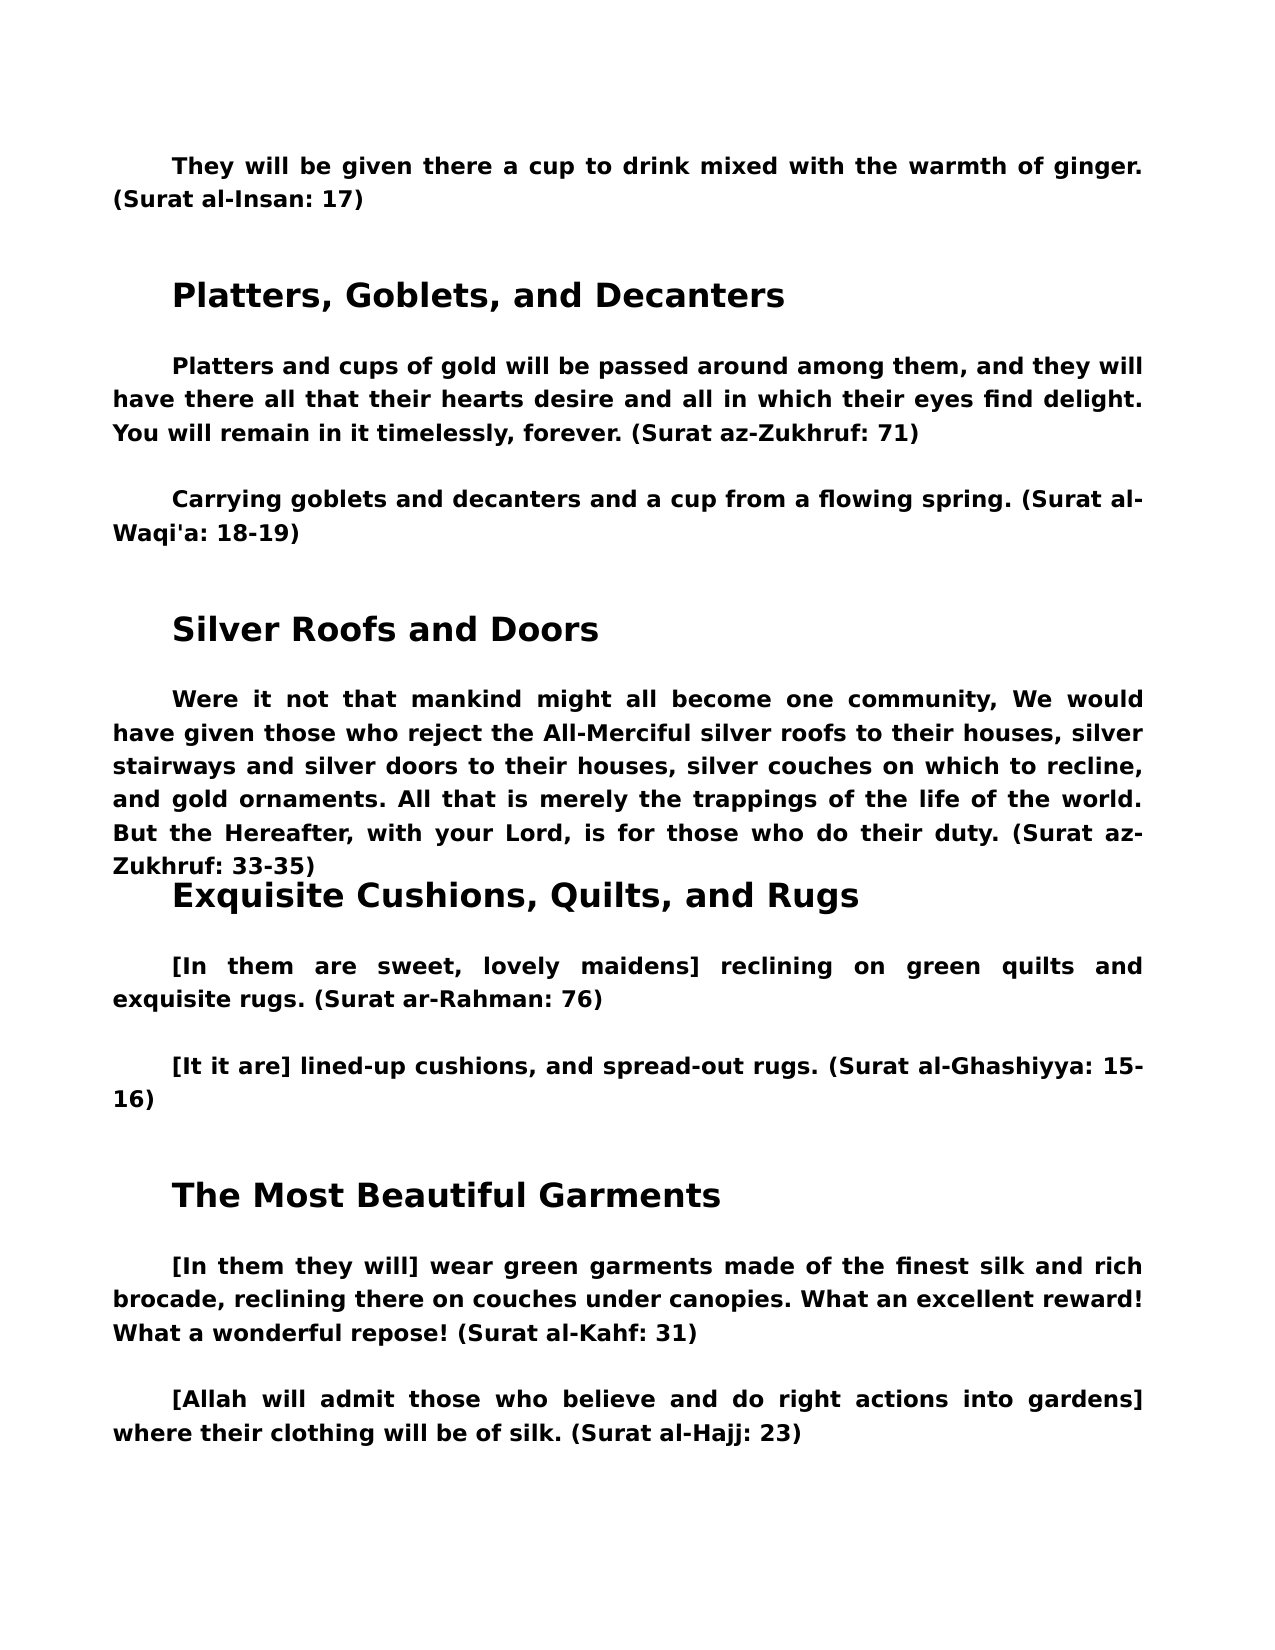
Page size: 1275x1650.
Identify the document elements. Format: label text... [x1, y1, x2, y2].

text [It it are] lined-up cushions, and spread-out rugs. (Surat al-Ghashiyya: 15-16) [112, 1048, 1145, 1114]
text Were it not that mankind might all become one community, We would have given those who reject the All-Merciful silver roofs to their houses, silver stairways and silver doors to their houses, silver couches on which to recline, and gold ornaments. All that is merely the trappings of the life of the world. But the Hereafter, with your Lord, is for those who do their duty. (Surat az-Zukhruf: 33-35) [112, 681, 1145, 881]
text Platters and cups of gold will be passed around among them, and they will have there all that their hearts desire and all in which their eyes find delight. You will remain in it timelessly, forever. (Surat az-Zukhruf: 71) [112, 348, 1145, 448]
text [Allah will admit those who believe and do right actions into gardens] where their clothing will be of silk. (Surat al-Hajj: 23) [112, 1381, 1145, 1448]
text The Most Beautiful Garments [112, 1181, 1145, 1214]
text [In them are sweet, lovely maidens] reclining on green quilts and exquisite rugs. (Surat ar-Rahman: 76) [112, 948, 1145, 1014]
text Silver Roofs and Doors [112, 614, 1145, 648]
text They will be given there a cup to drink mixed with the warmth of ginger. (Surat al-Insan: 17) [112, 148, 1145, 214]
text Platters, Goblets, and Decanters [112, 281, 1145, 314]
text [In them they will] wear green garments made of the finest silk and rich brocade, reclining there on couches under canopies. What an excellent reward! What a wonderful repose! (Surat al-Kahf: 31) [112, 1248, 1145, 1348]
text Carrying goblets and decanters and a cup from a flowing spring. (Surat al-Waqi'a: 18-19) [112, 481, 1145, 548]
text Exquisite Cushions, Quilts, and Rugs [112, 881, 1145, 914]
